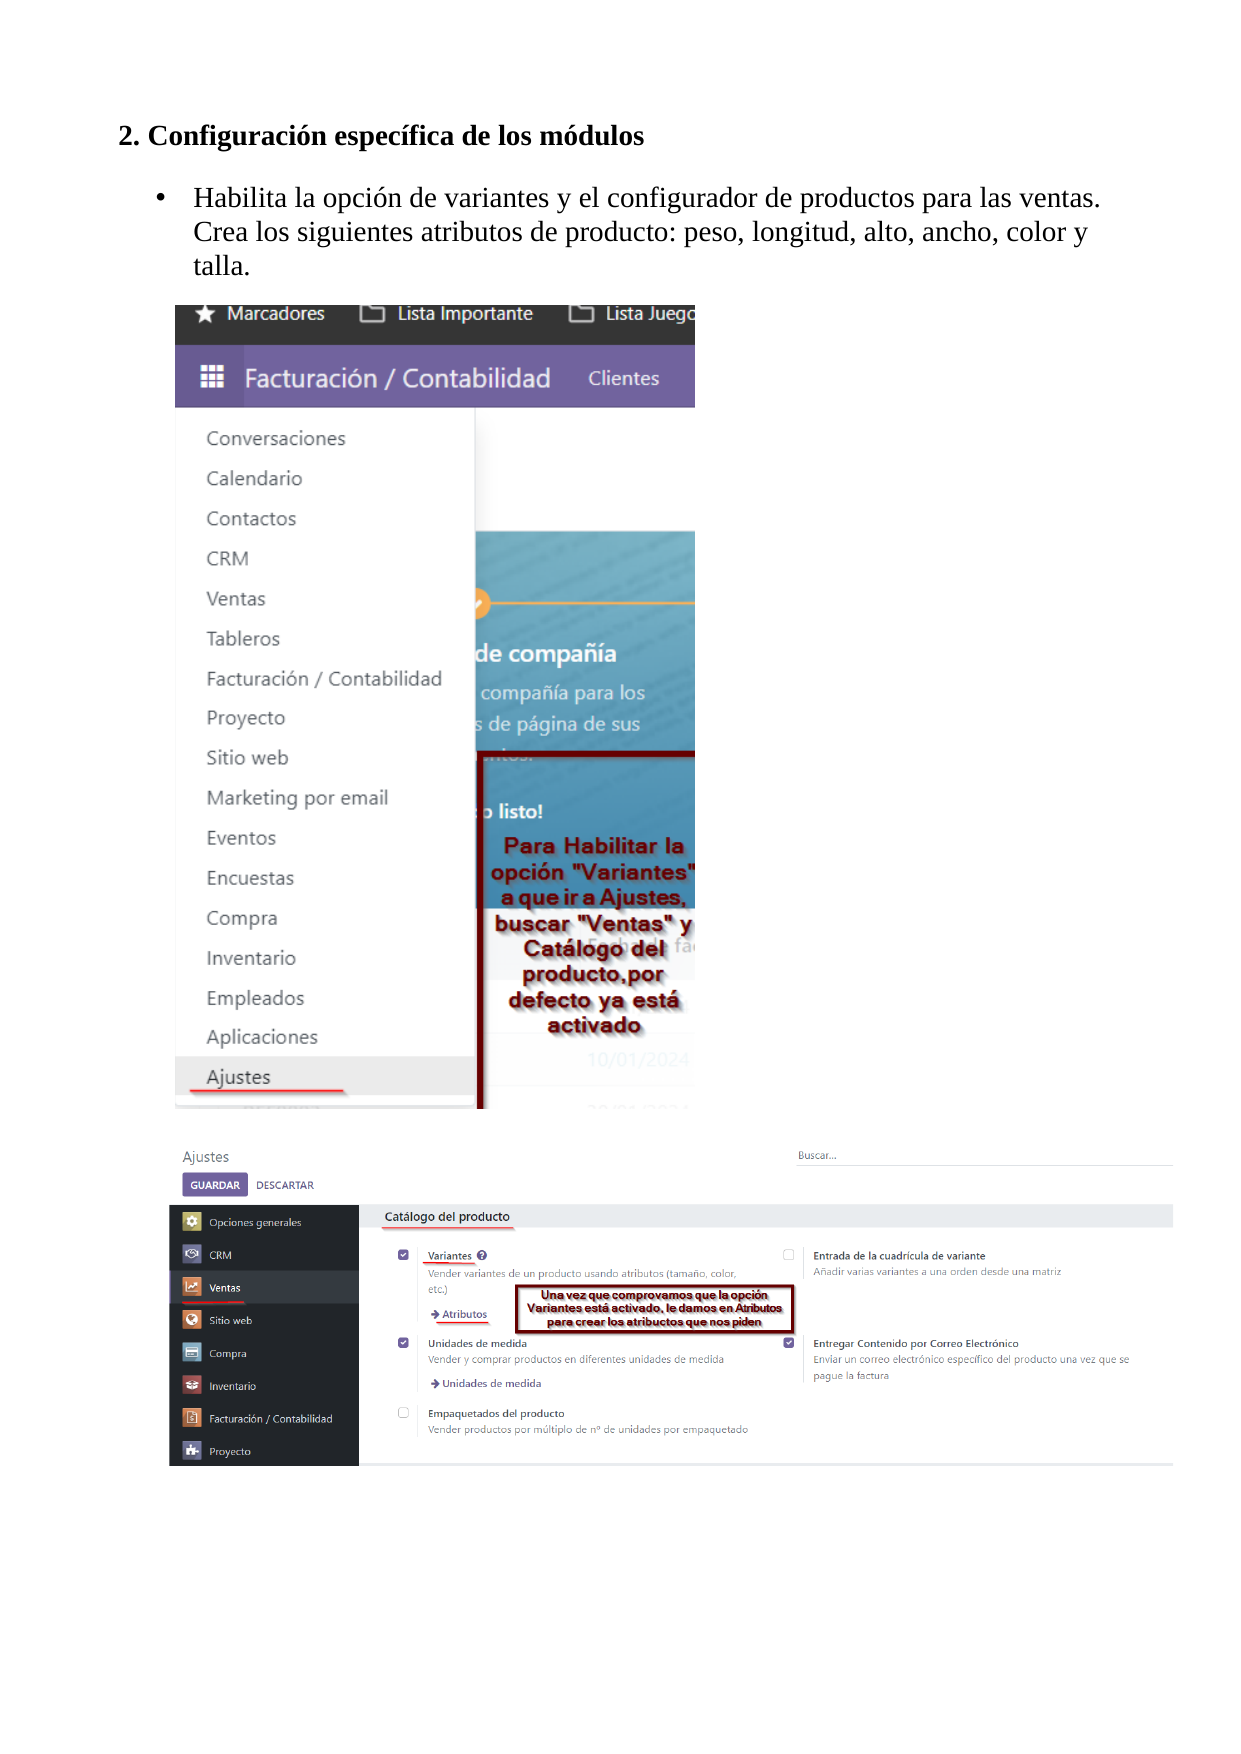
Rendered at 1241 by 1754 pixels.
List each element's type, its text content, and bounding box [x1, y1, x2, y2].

list talla. [156, 248, 1122, 281]
list Habilita la opción de variantes y el configurador de productos para las ventas. [156, 180, 1122, 214]
picture [169, 1142, 1174, 1466]
picture [175, 305, 695, 1109]
text 2. Configuración específica de los módulos [118, 118, 1122, 152]
list Crea los siguientes atributos de producto: peso, longitud, alto, ancho, color y [156, 214, 1122, 248]
